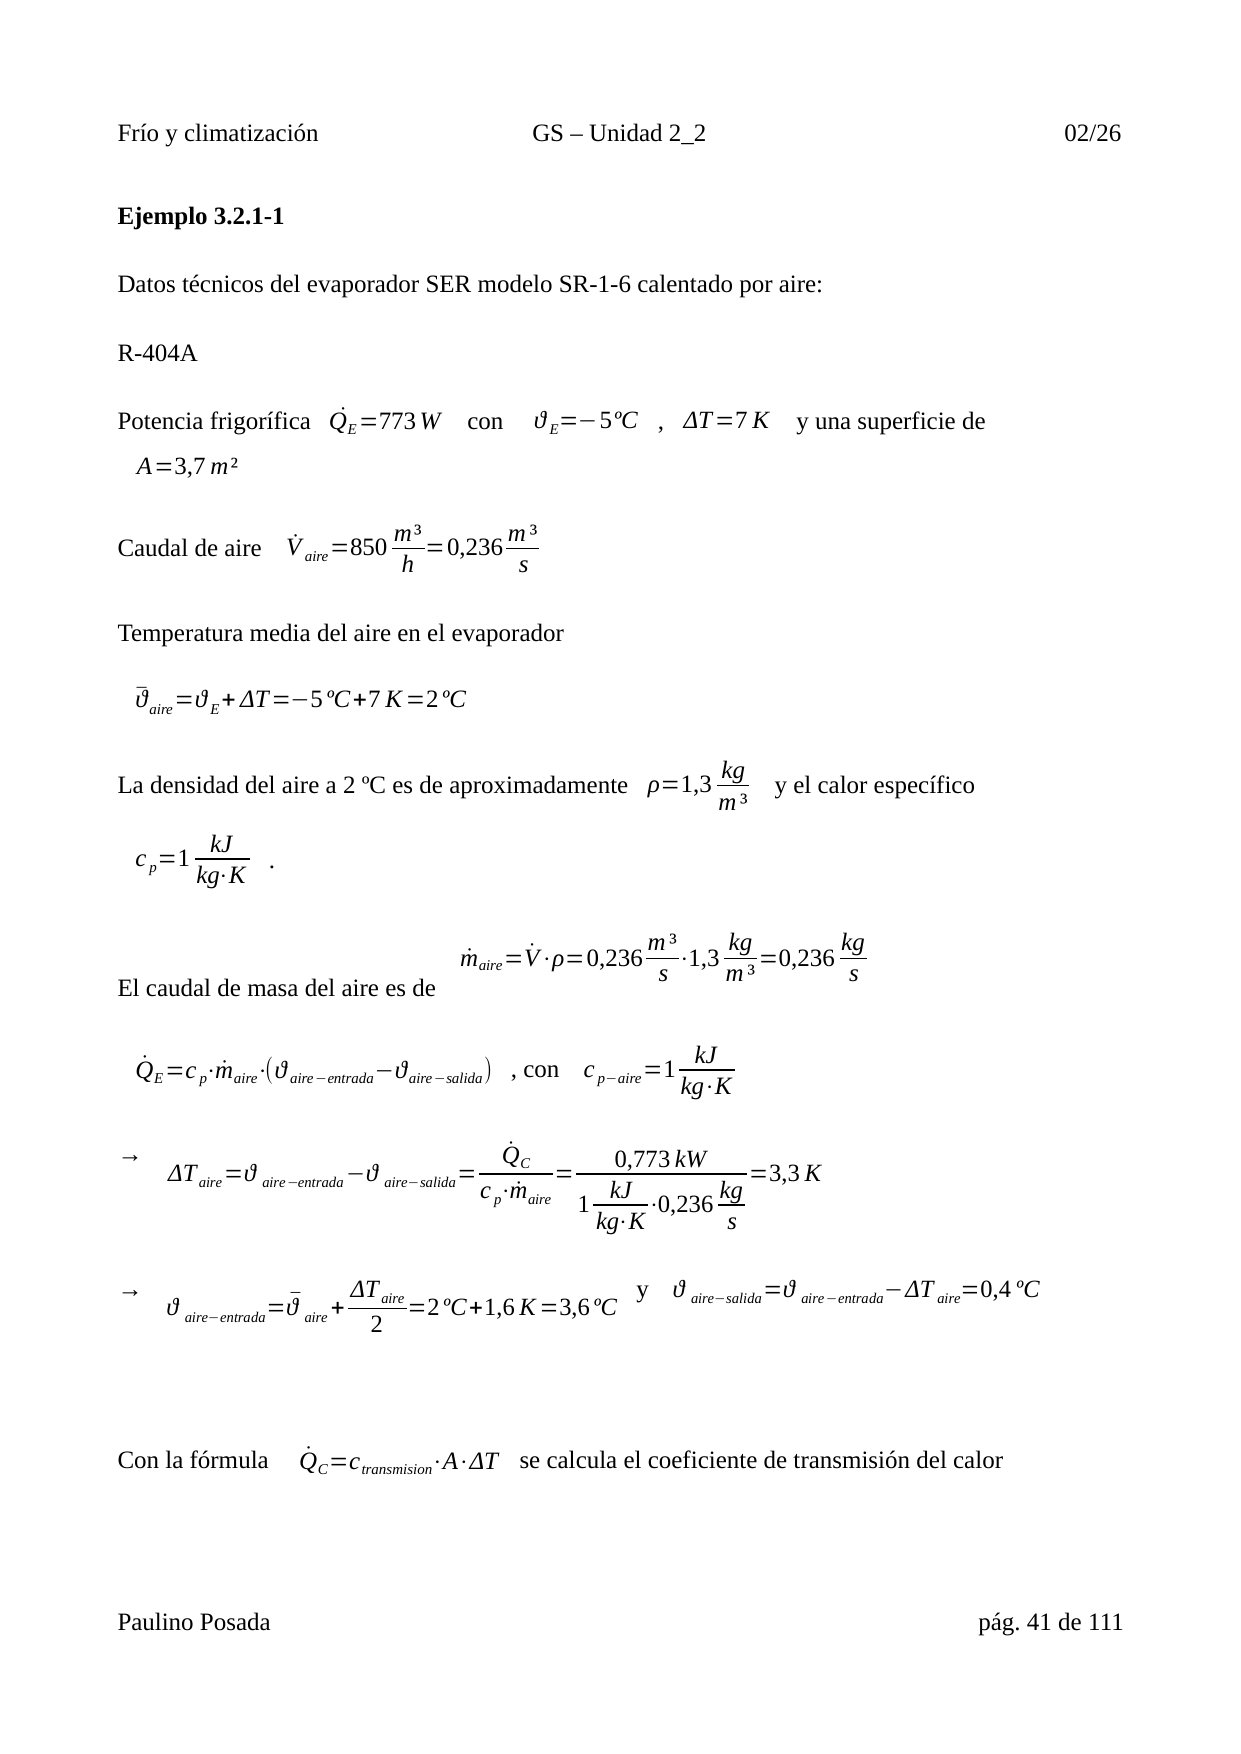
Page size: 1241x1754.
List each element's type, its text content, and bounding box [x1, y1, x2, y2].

text Caudal de aire [117, 519, 1123, 578]
text Potencia frigorífica con , y una superficie de [117, 406, 1123, 480]
text Temperatura media del aire en el evaporador [117, 618, 1123, 647]
text El caudal de masa del aire es de [117, 928, 1123, 1002]
text Datos técnicos del evaporador SER modelo SR-1-6 calentado por aire: [117, 269, 1123, 298]
text → [117, 1139, 1123, 1235]
text R-404A [117, 338, 1123, 366]
text → y [117, 1274, 1123, 1338]
text La densidad del aire a 2 ºC es de aproximadamente y el calor específico . [117, 757, 1123, 889]
text , con [117, 1041, 1123, 1100]
text Ejemplo 3.2.1-1 [117, 201, 1123, 230]
text Con la fórmula se calcula el coeficiente de transmisión del calor [117, 1445, 1123, 1478]
